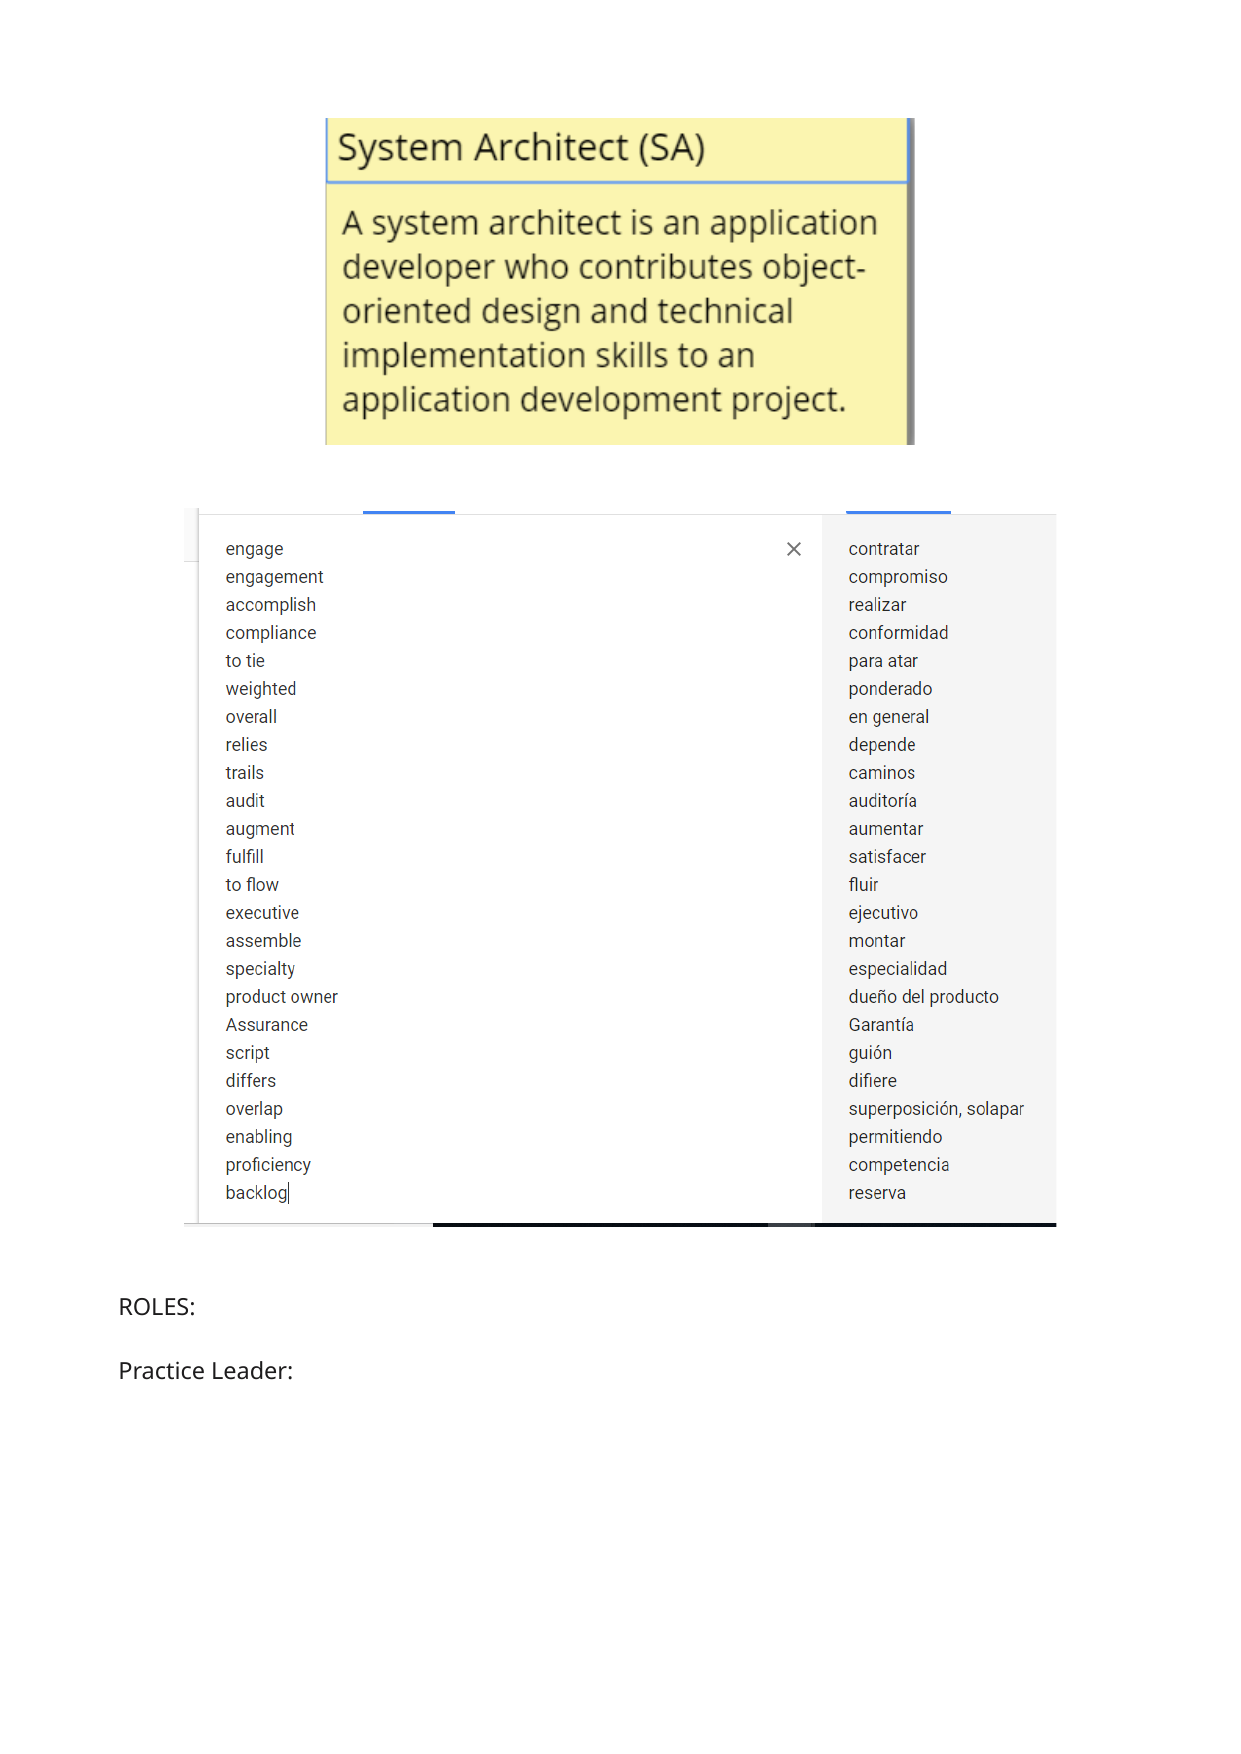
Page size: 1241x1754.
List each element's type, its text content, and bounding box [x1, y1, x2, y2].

text ROLES: [118, 1290, 1122, 1322]
text Practice Leader: [118, 1354, 1122, 1386]
